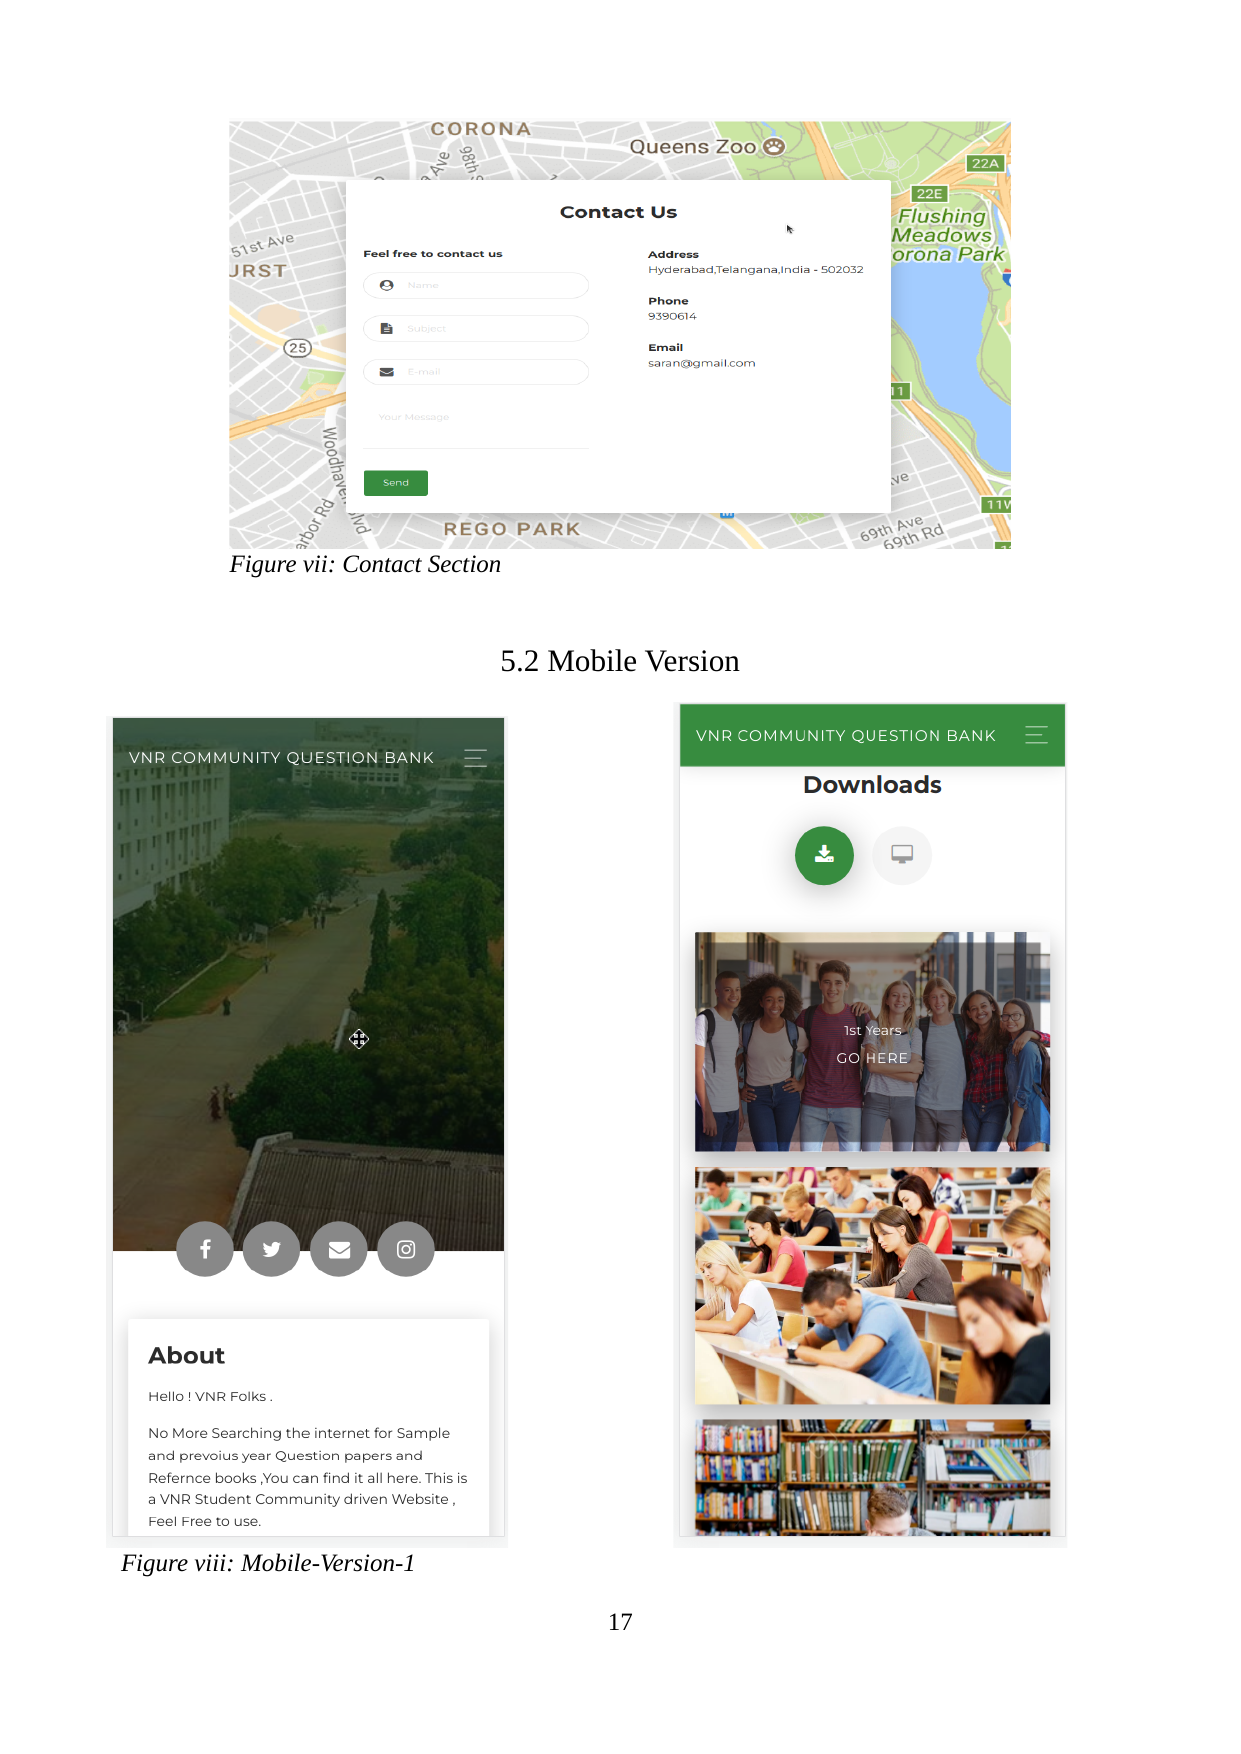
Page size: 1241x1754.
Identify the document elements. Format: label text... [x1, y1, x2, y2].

picture [673, 702, 1068, 1548]
picture [106, 716, 509, 1548]
text Figure vii: Contact Section [229, 549, 1011, 577]
subtitle 5.2 Mobile Version [118, 642, 1122, 678]
picture [229, 118, 1011, 549]
text Figure viii: Mobile-Version-1 [121, 1548, 508, 1577]
